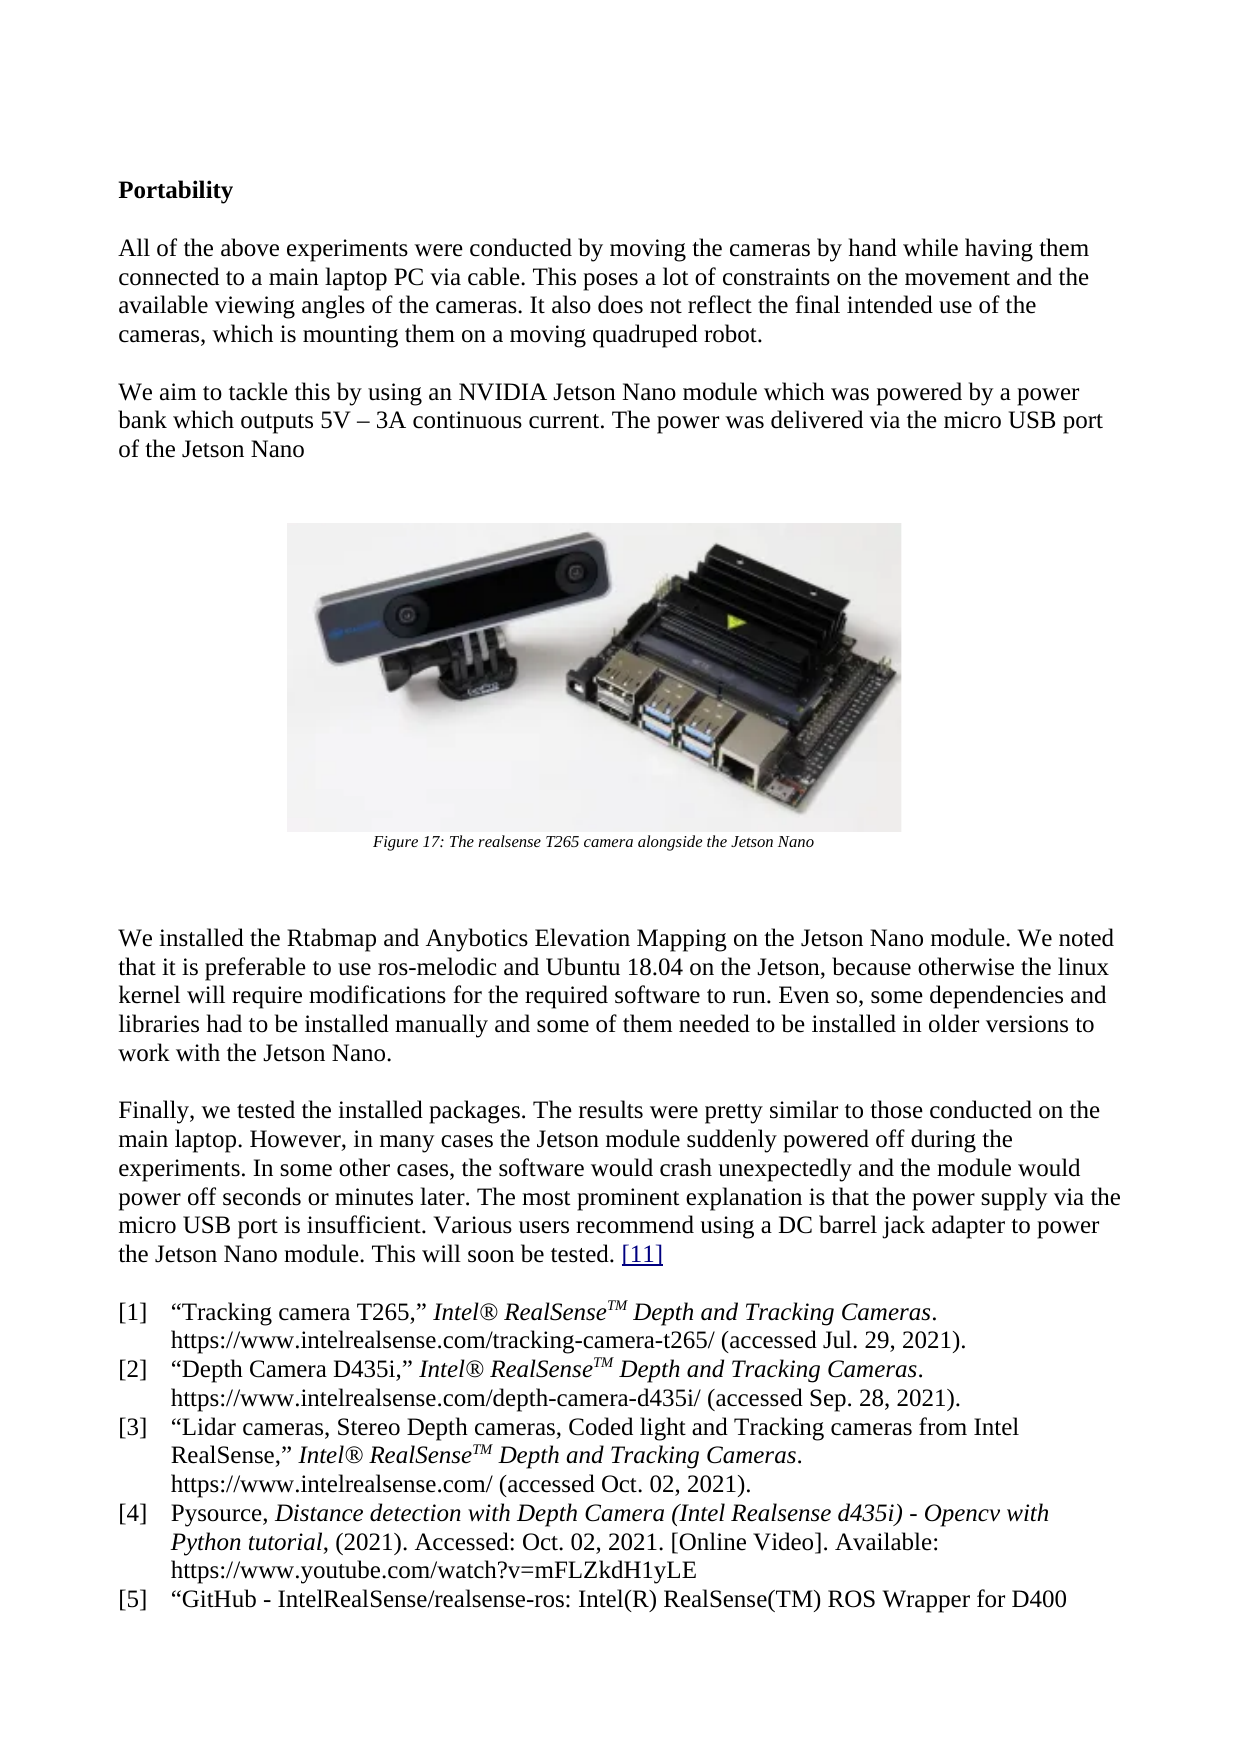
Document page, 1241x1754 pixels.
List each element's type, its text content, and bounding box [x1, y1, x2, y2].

text [5] “GitHub - IntelRealSense/realsense-ros: Intel(R) RealSense(TM) ROS Wrapper for D400 [118, 1584, 1122, 1613]
text Finally, we tested the installed packages. The results were pretty similar to those conducted on the main laptop. However, in many cases the Jetson module suddenly powered off during the experiments. In some other cases, the software would crash unexpectedly and the module would power off seconds or minutes later. The most prominent explanation is that the power supply via the micro USB port is insufficient. Various users recommend using a DC barrel jack adapter to power the Jetson Nano module. This will soon be tested. [11] [118, 1096, 1122, 1268]
text [1] “Tracking camera T265,” Intel® RealSenseTM Depth and Tracking Cameras. https://www.intelrealsense.com/tracking-camera-t265/ (accessed Jul. 29, 2021). [118, 1297, 1122, 1354]
text All of the above experiments were conducted by moving the cameras by hand while having them connected to a main laptop PC via cable. This poses a lot of constraints on the movement and the available viewing angles of the cameras. It also does not reflect the final intended use of the cameras, which is mounting them on a moving quadruped robot. [118, 233, 1122, 348]
picture [287, 523, 902, 832]
text We aim to tackle this by using an NVIDIA Jetson Nano module which was powered by a power bank which outputs 5V – 3A continuous current. The power was delivered via the micro USB port of the Jetson Nano [118, 377, 1122, 463]
text [4] Pysource, Distance detection with Depth Camera (Intel Realsense d435i) - Opencv with Python tutorial, (2021). Accessed: Oct. 02, 2021. [Online Video]. Available: https://www.youtube.com/watch?v=mFLZkdH1yLE [118, 1498, 1122, 1584]
text Portability [118, 176, 1122, 204]
text [3] “Lidar cameras, Stereo Depth cameras, Coded light and Tracking cameras from Intel RealSense,” Intel® RealSenseTM Depth and Tracking Cameras. https://www.intelrealsense.com/ (accessed Oct. 02, 2021). [118, 1412, 1122, 1498]
text We installed the Rtabmap and Anybotics Elevation Mapping on the Jetson Nano module. We noted that it is preferable to use ros-melodic and Ubuntu 18.04 on the Jetson, because otherwise the linux kernel will require modifications for the required software to run. Even so, some dependencies and libraries had to be installed manually and some of them needed to be installed in older versions to work with the Jetson Nano. [118, 923, 1122, 1067]
text Figure 17: The realsense T265 camera alongside the Jetson Nano [287, 832, 901, 851]
text [2] “Depth Camera D435i,” Intel® RealSenseTM Depth and Tracking Cameras. https://www.intelrealsense.com/depth-camera-d435i/ (accessed Sep. 28, 2021). [118, 1354, 1122, 1412]
